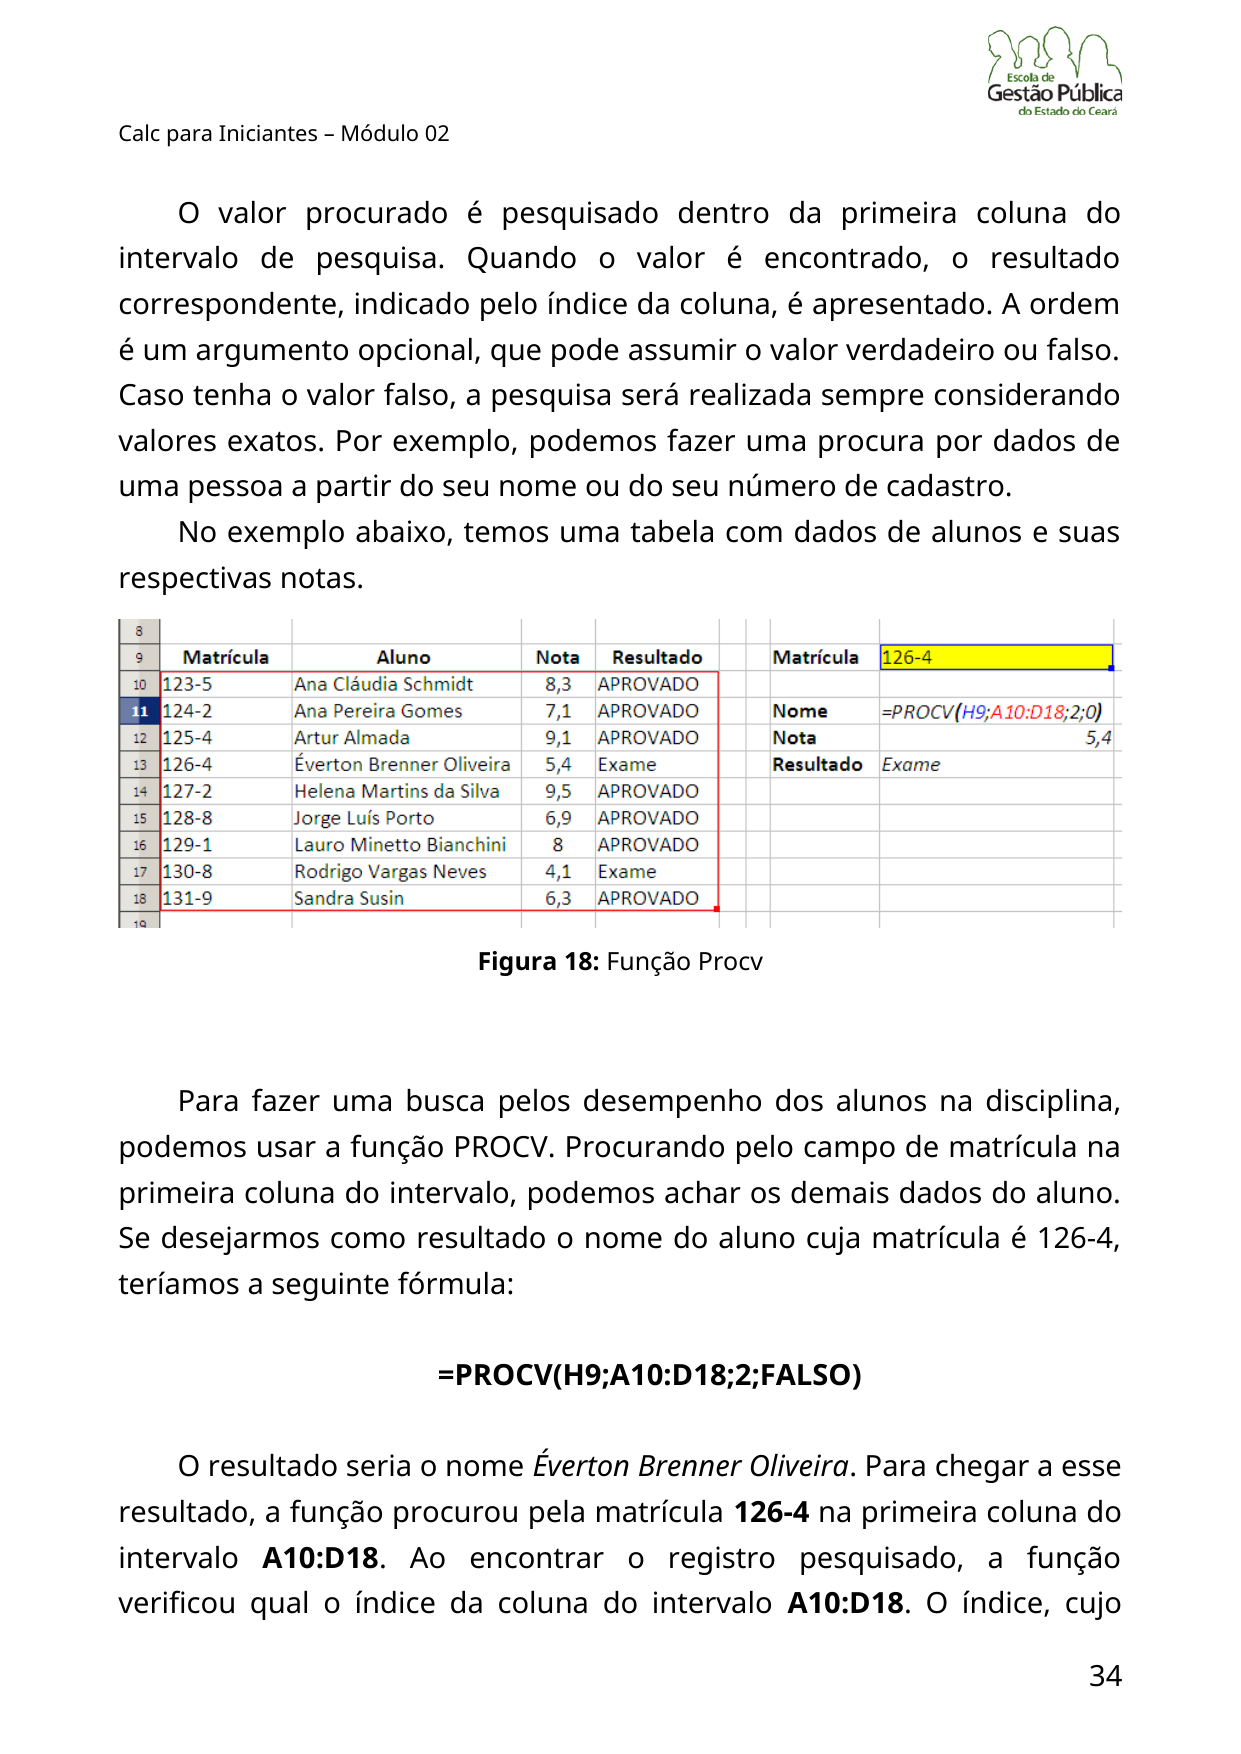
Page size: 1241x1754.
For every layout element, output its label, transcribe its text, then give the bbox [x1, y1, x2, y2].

text O valor procurado é pesquisado dentro da primeira coluna do intervalo de pesquisa. Quando o valor é encontrado, o resultado correspondente, indicado pelo índice da coluna, é apresentado. A ordem é um argumento opcional, que pode assumir o valor verdadeiro ou falso. Caso tenha o valor falso, a pesquisa será realizada sempre considerando valores exatos. Por exemplo, podemos fazer uma procura por dados de uma pessoa a partir do seu nome ou do seu número de cadastro. [118, 192, 1122, 505]
text Para fazer uma busca pelos desempenho dos alunos na disciplina, podemos usar a função PROCV. Procurando pelo campo de matrícula na primeira coluna do intervalo, podemos achar os demais dados do aluno. Se desejarmos como resultado o nome do aluno cuja matrícula é 126-4, teríamos a seguinte fórmula: [118, 1081, 1122, 1303]
text =PROCV(H9;A10:D18;2;FALSO) [118, 1354, 1122, 1394]
text O resultado seria o nome Éverton Brenner Oliveira. Para chegar a esse resultado, a função procurou pela matrícula 126-4 na primeira coluna do intervalo A10:D18. Ao encontrar o registro pesquisado, a função verificou qual o índice da coluna do intervalo A10:D18. O índice, cujo [118, 1446, 1122, 1622]
text Figura 18: Função Procv [118, 928, 1122, 977]
picture [118, 26, 1123, 115]
text No exemplo abaixo, temos uma tabela com dados de alunos e suas respectivas notas. [118, 511, 1122, 597]
picture [118, 619, 1123, 928]
